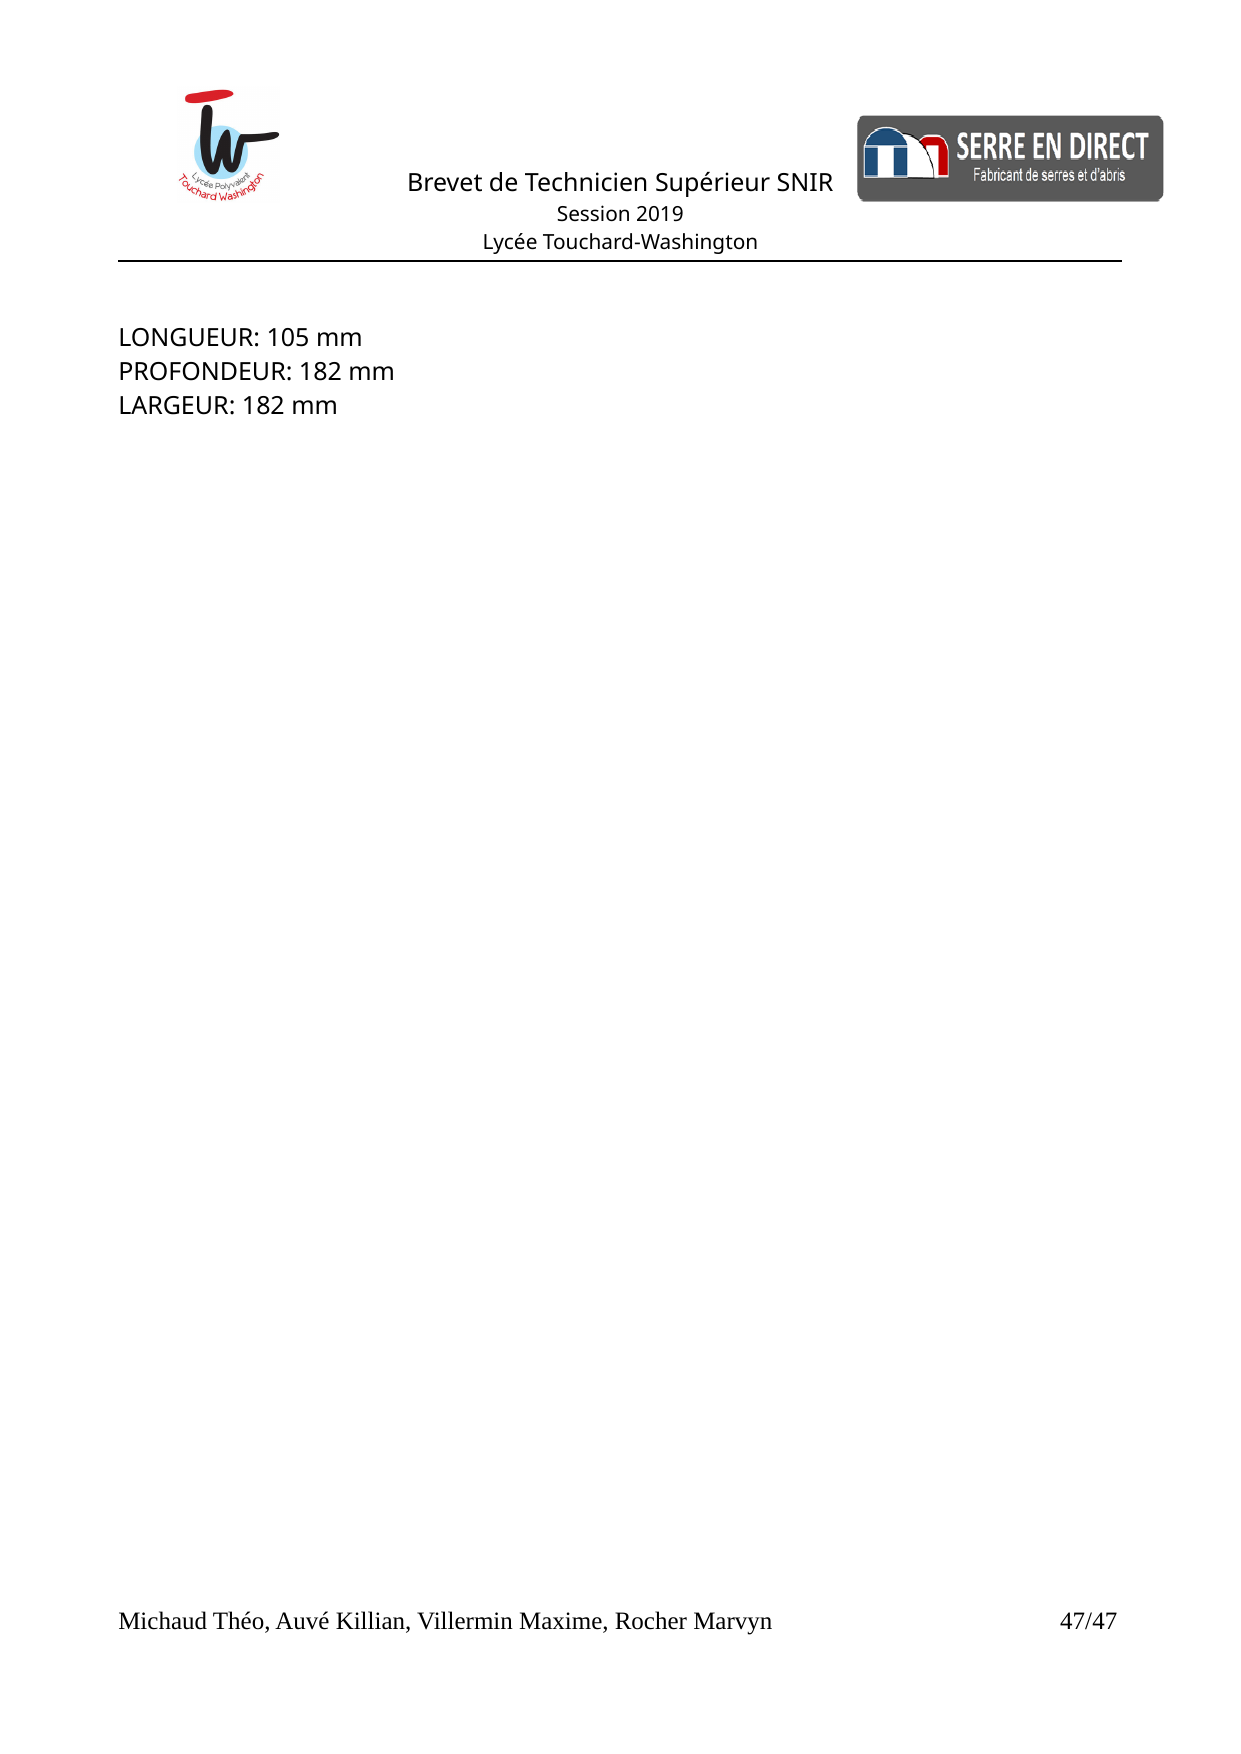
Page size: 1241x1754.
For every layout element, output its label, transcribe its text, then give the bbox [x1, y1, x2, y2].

picture [852, 113, 1167, 206]
picture [176, 86, 281, 203]
text LONGUEUR: 105 mm PROFONDEUR: 182 mm LARGEUR: 182 mm [118, 320, 1122, 451]
